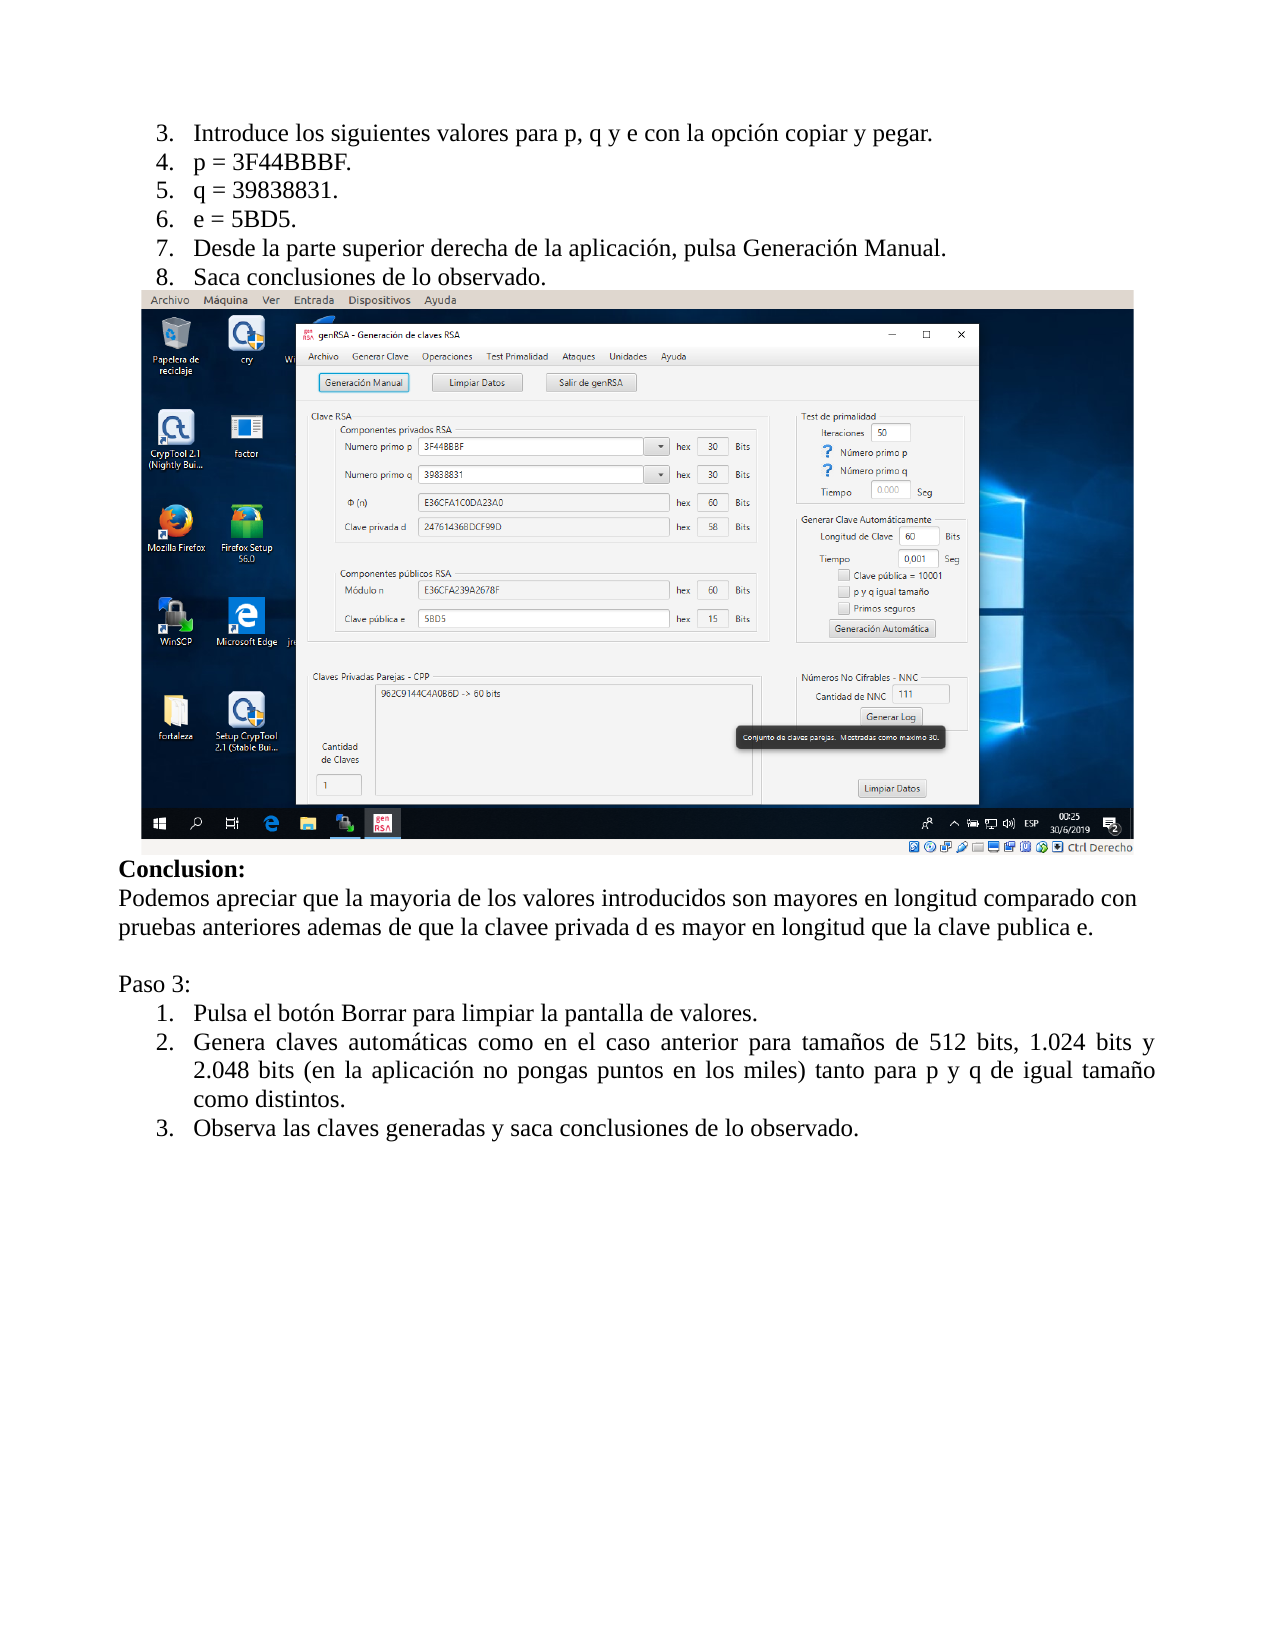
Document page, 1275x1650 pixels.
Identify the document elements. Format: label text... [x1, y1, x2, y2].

list q = 39838831. [156, 176, 1157, 204]
list Desde la parte superior derecha de la aplicación, pulsa Generación Manual. [156, 233, 1157, 262]
text Podemos apreciar que la mayoria de los valores introducidos son mayores en longitud comparado con pruebas anteriores ademas de que la clavee privada d es mayor en longitud que la clave publica e. [118, 883, 1157, 941]
list p = 3F44BBBF. [156, 147, 1157, 176]
list e = 5BD5. [156, 204, 1157, 233]
list Introduce los siguientes valores para p, q y e con la opción copiar y pegar. [156, 118, 1157, 147]
picture [141, 290, 1134, 855]
list Observa las claves generadas y saca conclusiones de lo observado. [156, 1113, 1157, 1142]
list Genera claves automáticas como en el caso anterior para tamaños de 512 bits, 1.024 bits y 2.048 bits (en la aplicación no pongas puntos en los miles) tanto para p y q de igual tamaño como distintos. [156, 1027, 1157, 1113]
text Paso 3: [118, 969, 1157, 998]
list Saca conclusiones de lo observado. [156, 262, 1157, 291]
list Pulsa el botón Borrar para limpiar la pantalla de valores. [156, 998, 1157, 1027]
text Conclusion: [118, 291, 1157, 883]
